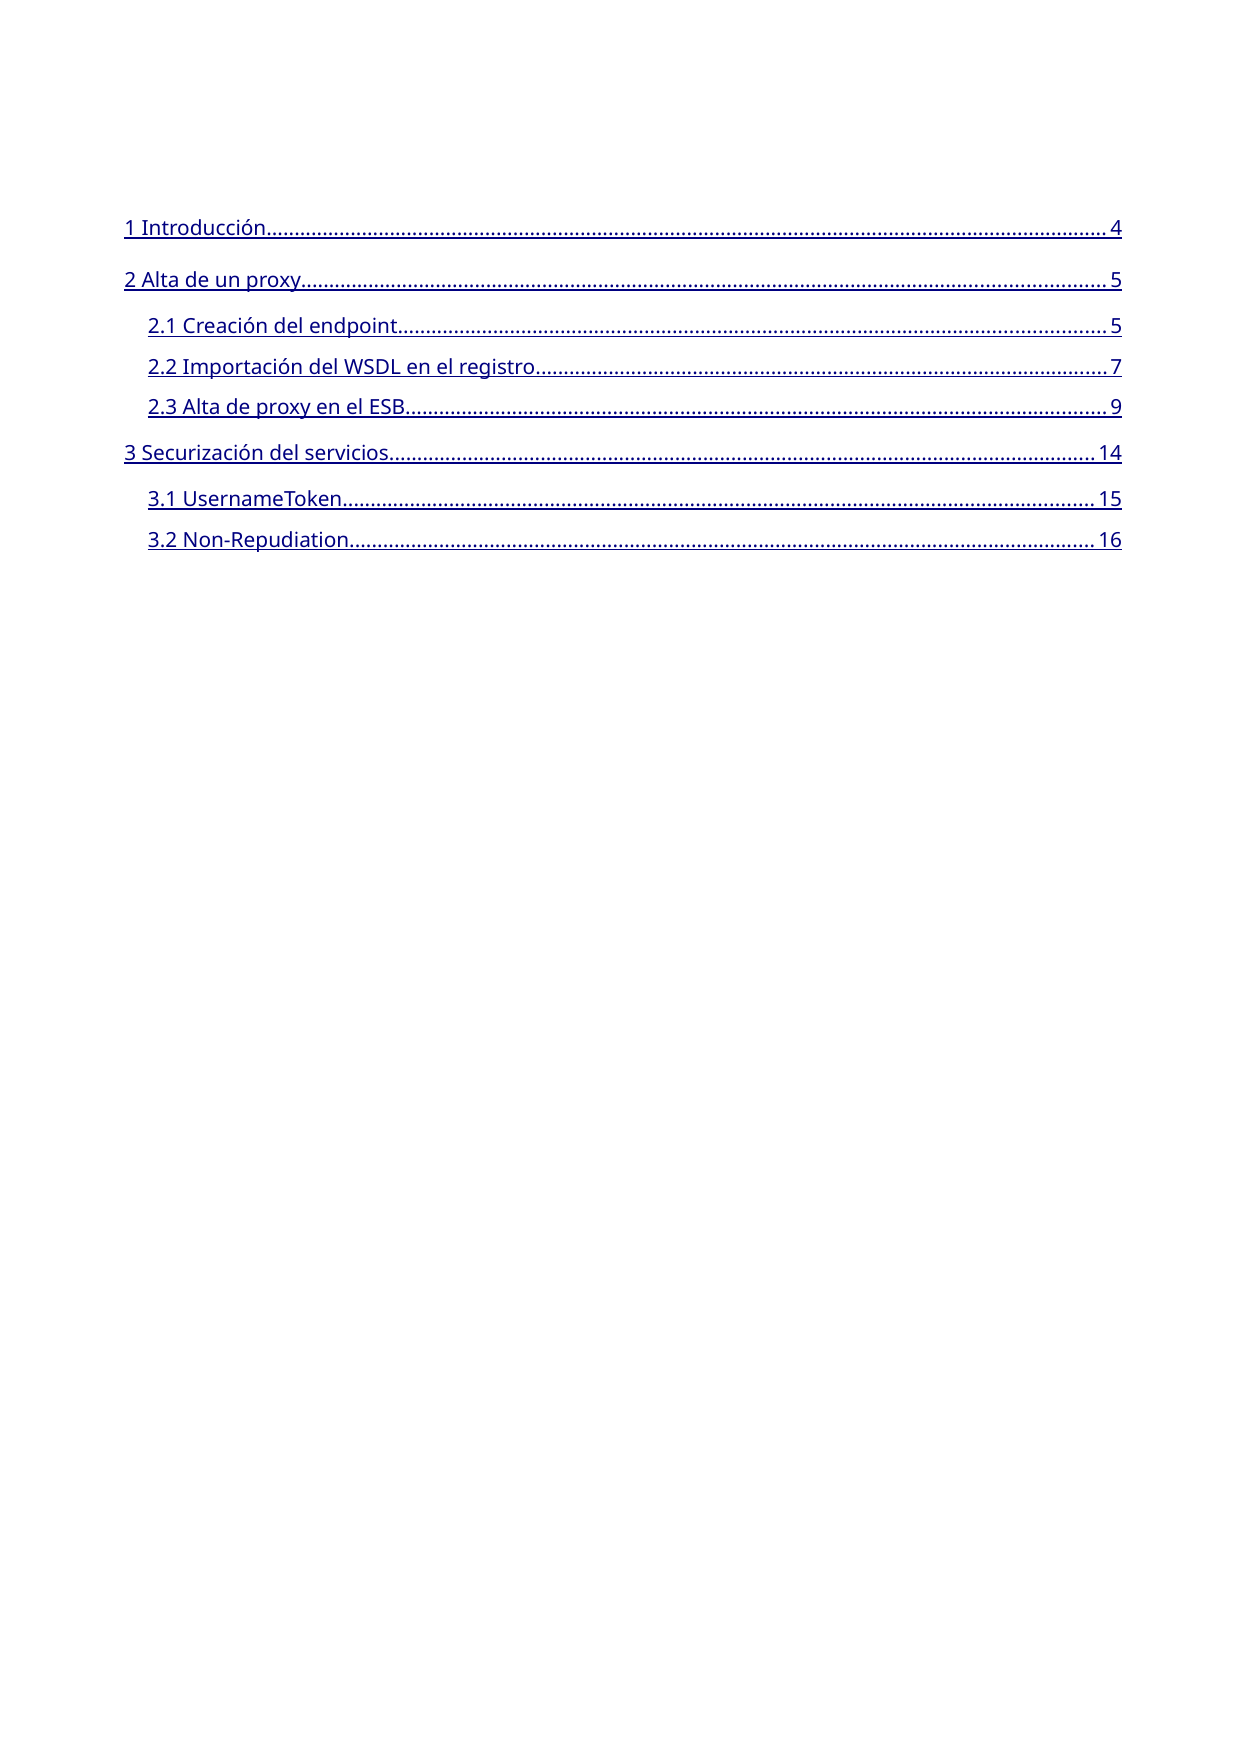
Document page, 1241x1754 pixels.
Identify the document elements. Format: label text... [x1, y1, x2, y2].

text 1 Introducción 4 [124, 213, 1122, 237]
text 3.2 Non-Repudiation 16 [148, 525, 1122, 549]
text 2 Alta de un proxy 5 [124, 265, 1122, 289]
text 3 Securización del servicios 14 [124, 438, 1122, 462]
text 3.1 UsernameToken 15 [148, 484, 1122, 508]
text 2.3 Alta de proxy en el ESB 9 [148, 392, 1122, 416]
text 2.1 Creación del endpoint 5 [148, 311, 1122, 336]
text 2.2 Importación del WSDL en el registro 7 [148, 352, 1122, 376]
subtitle ÍNDICE [118, 162, 1122, 202]
